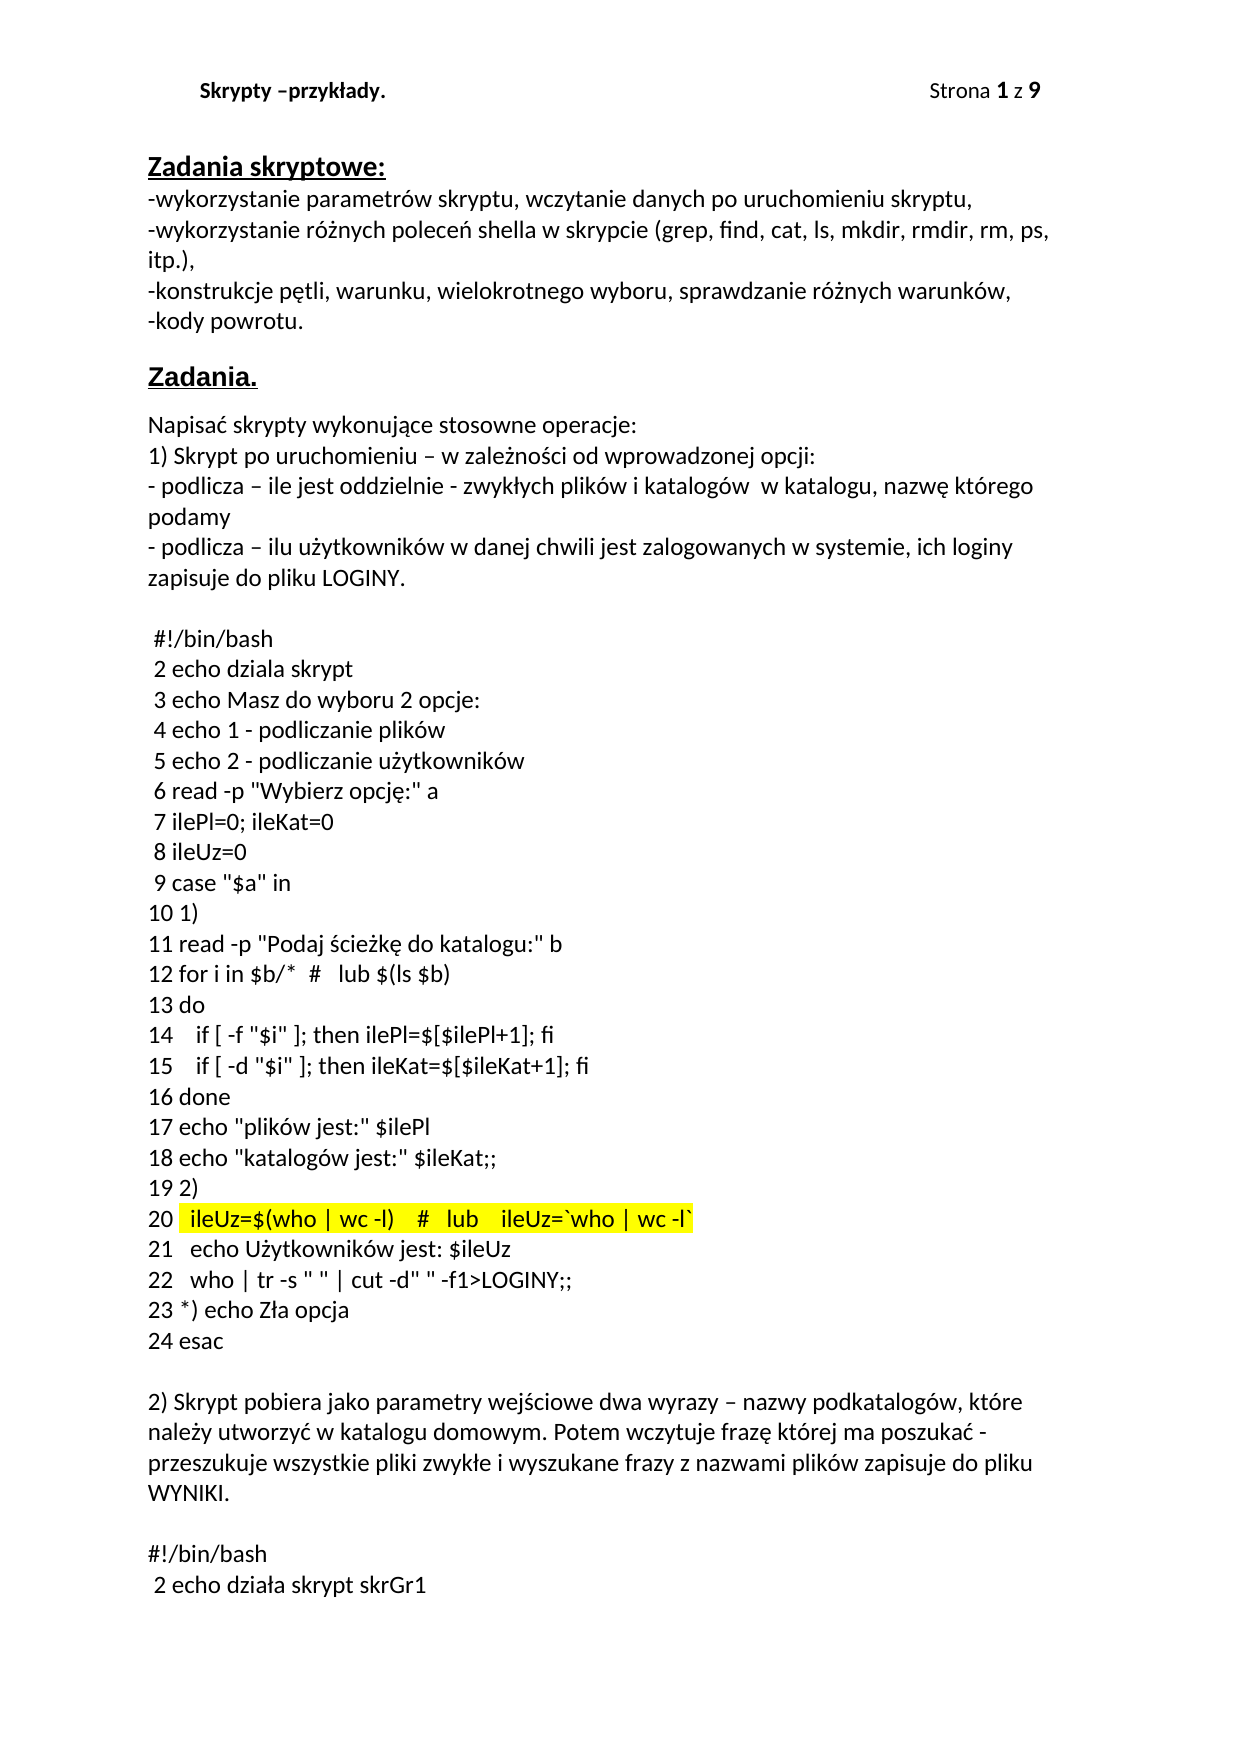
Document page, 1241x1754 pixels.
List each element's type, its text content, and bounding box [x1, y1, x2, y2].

text 9 case "$a" in [148, 867, 1093, 898]
text 16 done [148, 1081, 1093, 1111]
text -konstrukcje pętli, warunku, wielokrotnego wyboru, sprawdzanie różnych warunków, [148, 275, 1093, 305]
text -kody powrotu. [148, 305, 1093, 336]
subtitle Zadania. [148, 361, 1093, 392]
text -wykorzystanie różnych poleceń shella w skrypcie (grep, find, cat, ls, mkdir, rmdir, rm, ps, itp.), [148, 214, 1093, 275]
text 10 1) [148, 898, 1093, 928]
text Napisać skrypty wykonujące stosowne operacje: [148, 409, 1093, 440]
text 3 echo Masz do wyboru 2 opcje: [148, 684, 1093, 714]
text 12 for i in $b/* # lub $(ls $b) [148, 959, 1093, 989]
text 24 esac [148, 1325, 1093, 1355]
text 6 read -p "Wybierz opcję:" a [148, 776, 1093, 806]
text 2 echo dziala skrypt [148, 653, 1093, 684]
text Zadania skryptowe: [148, 148, 1093, 183]
text 19 2) [148, 1172, 1093, 1203]
text 18 echo "katalogów jest:" $ileKat;; [148, 1142, 1093, 1172]
text 11 read -p "Podaj ścieżkę do katalogu:" b [148, 928, 1093, 959]
text 2 echo działa skrypt skrGr1 [148, 1569, 1093, 1599]
text 23 *) echo Zła opcja [148, 1294, 1093, 1325]
text 17 echo "plików jest:" $ilePl [148, 1111, 1093, 1142]
text 4 echo 1 - podliczanie plików [148, 714, 1093, 745]
text 22 who | tr -s " " | cut -d" " -f1>LOGINY;; [148, 1264, 1093, 1294]
text - podlicza – ile jest oddzielnie - zwykłych plików i katalogów w katalogu, nazwę którego podamy [148, 470, 1093, 531]
text - podlicza – ilu użytkowników w danej chwili jest zalogowanych w systemie, ich loginy zapisuje do pliku LOGINY. [148, 531, 1093, 592]
text 15 if [ -d "$i" ]; then ileKat=$[$ileKat+1]; fi [148, 1050, 1093, 1081]
text #!/bin/bash [148, 623, 1093, 653]
text 13 do [148, 989, 1093, 1020]
text 5 echo 2 - podliczanie użytkowników [148, 745, 1093, 776]
text #!/bin/bash [148, 1538, 1093, 1569]
text 20 ileUz=$(who | wc -l) # lub ileUz=`who | wc -l` [148, 1203, 1093, 1233]
text 8 ileUz=0 [148, 837, 1093, 867]
text 14 if [ -f "$i" ]; then ilePl=$[$ilePl+1]; fi [148, 1020, 1093, 1050]
text 1) Skrypt po uruchomieniu – w zależności od wprowadzonej opcji: [148, 440, 1093, 470]
text 7 ilePl=0; ileKat=0 [148, 806, 1093, 837]
text 2) Skrypt pobiera jako parametry wejściowe dwa wyrazy – nazwy podkatalogów, które należy utworzyć w katalogu domowym. Potem wczytuje frazę której ma poszukać - przeszukuje wszystkie pliki zwykłe i wyszukane frazy z nazwami plików zapisuje do pliku WYNIKI. [148, 1386, 1093, 1508]
text 21 echo Użytkowników jest: $ileUz [148, 1233, 1093, 1264]
text -wykorzystanie parametrów skryptu, wczytanie danych po uruchomieniu skryptu, [148, 183, 1093, 214]
